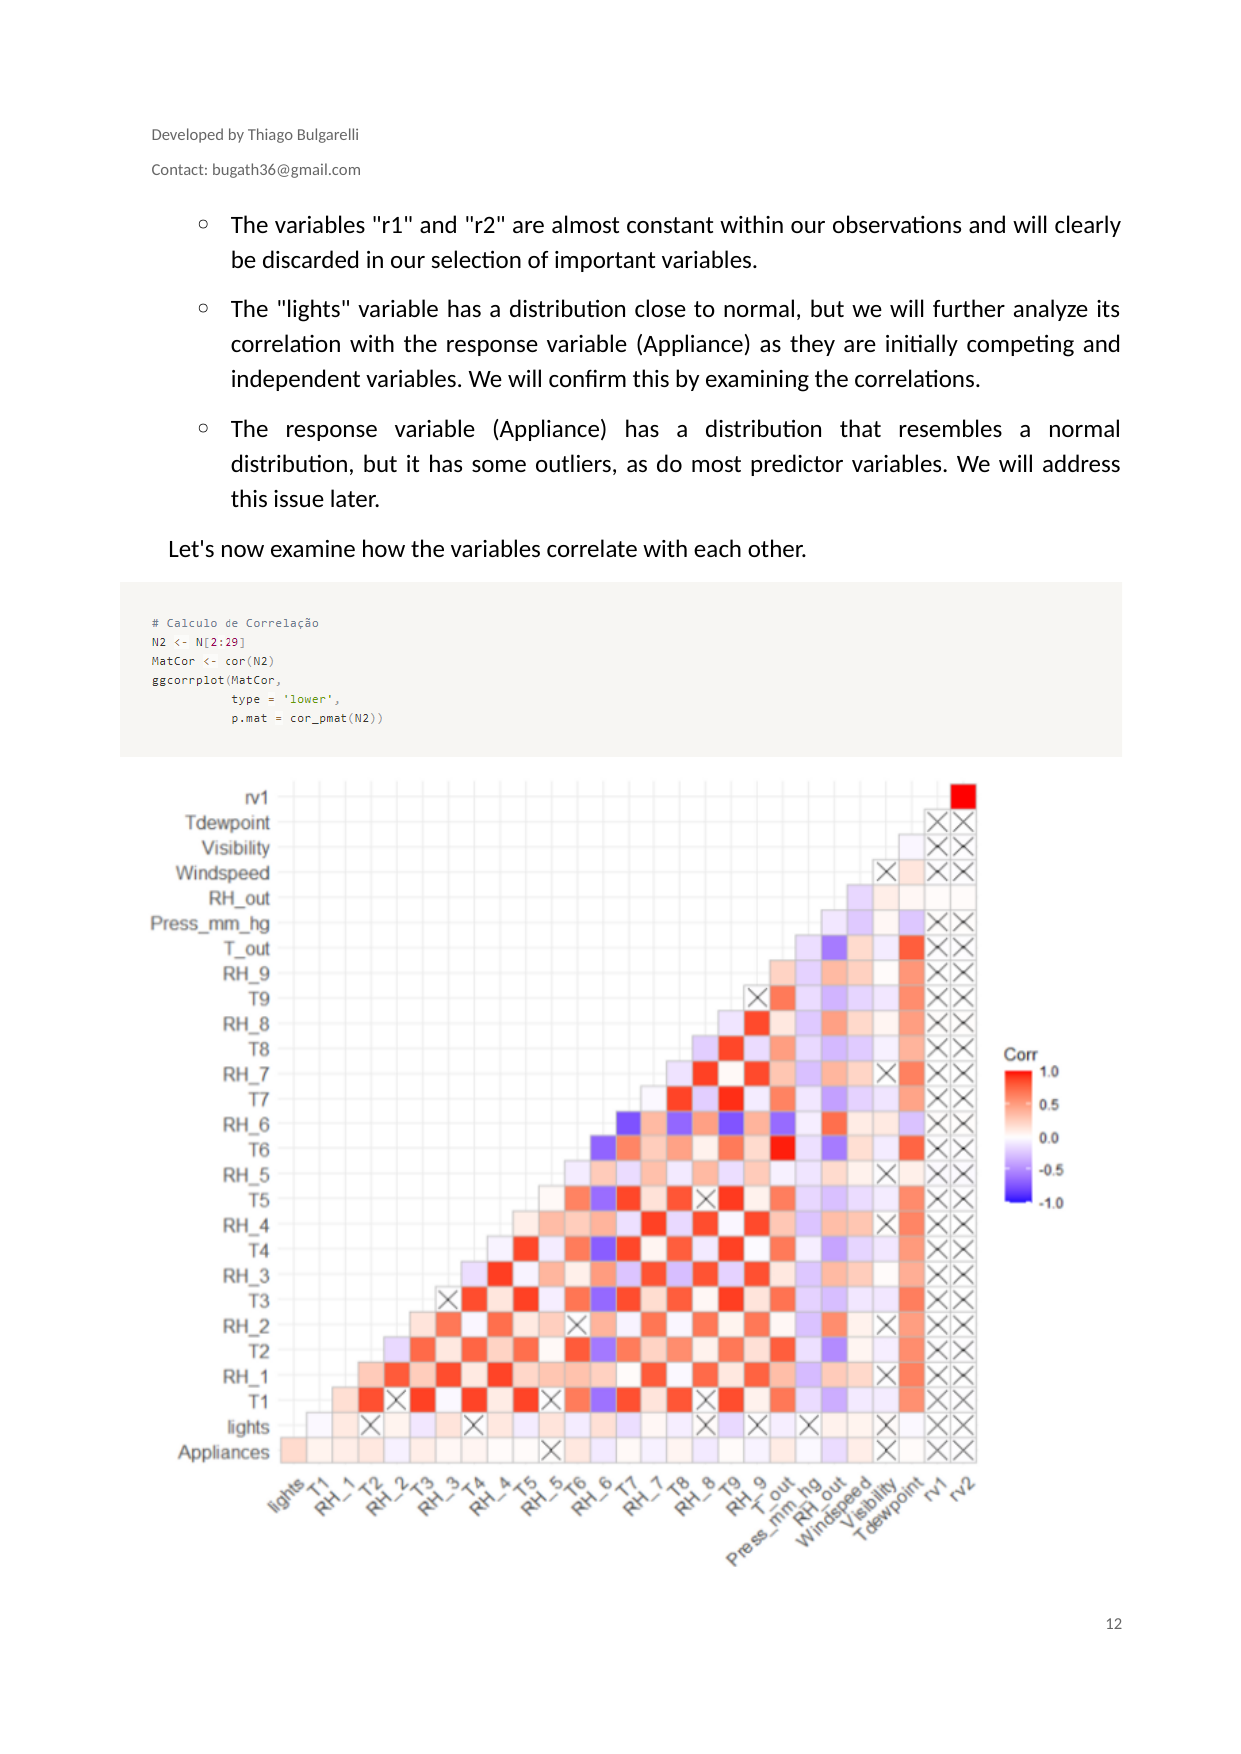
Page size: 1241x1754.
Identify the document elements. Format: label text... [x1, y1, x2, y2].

picture [134, 763, 1106, 1567]
text Let's now examine how the variables correlate with each other. [118, 533, 1122, 563]
list The response variable (Appliance) has a distribution that resembles a normal distribution, but it has some outliers, as do most predictor variables. We will address this issue later. [193, 413, 1122, 514]
picture [118, 582, 1123, 757]
list The variables "r1" and "r2" are almost constant within our observations and will clearly be discarded in our selection of important variables. [193, 209, 1122, 274]
list The "lights" variable has a distribution close to normal, but we will further analyze its correlation with the response variable (Appliance) as they are initially competing and independent variables. We will confirm this by examining the correlations. [193, 294, 1122, 394]
